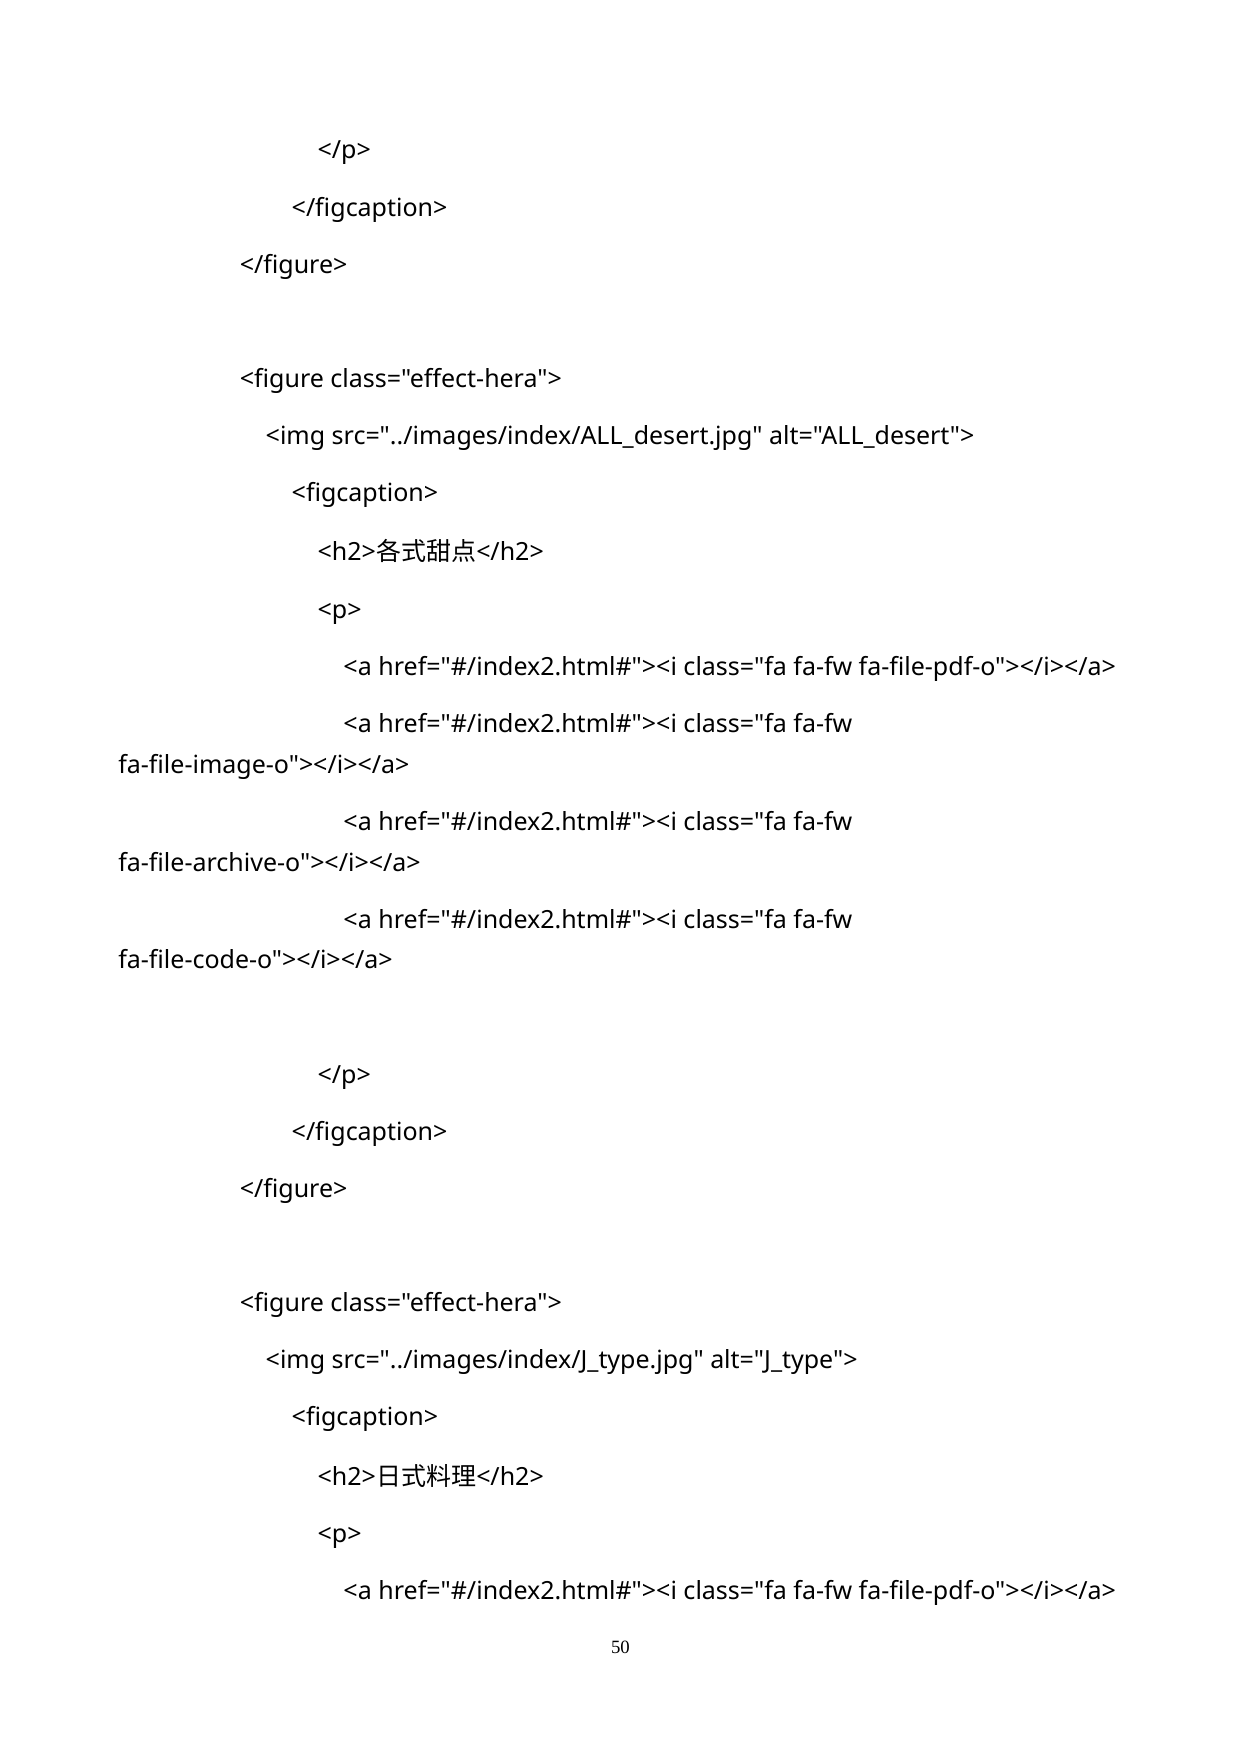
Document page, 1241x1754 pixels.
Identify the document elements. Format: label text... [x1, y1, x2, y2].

text <h2>日式料理</h2> [118, 1456, 1122, 1492]
text <a href="#/index2.html#"><i class="fa fa-fw fa-file-image-o"></i></a> [118, 706, 1122, 780]
text <figure class="effect-hera"> [118, 360, 1122, 394]
text <figcaption> [118, 1399, 1122, 1433]
text <a href="#/index2.html#"><i class="fa fa-fw fa-file-archive-o"></i></a> [118, 803, 1122, 878]
text <a href="#/index2.html#"><i class="fa fa-fw fa-file-pdf-o"></i></a> [118, 1573, 1122, 1607]
text <a href="#/index2.html#"><i class="fa fa-fw fa-file-code-o"></i></a> [118, 901, 1122, 976]
text <a href="#/index2.html#"><i class="fa fa-fw fa-file-pdf-o"></i></a> [118, 648, 1122, 682]
text <img src="../images/index/ALL_desert.jpg" alt="ALL_desert"> [118, 417, 1122, 452]
text <figcaption> [118, 474, 1122, 509]
text <p> [118, 1516, 1122, 1550]
text <h2>各式甜点</h2> [118, 532, 1122, 568]
text <figure class="effect-hera"> [118, 1285, 1122, 1319]
text </figcaption> [118, 189, 1122, 223]
text </figure> [118, 246, 1122, 280]
text </p> [118, 132, 1122, 166]
text </figure> [118, 1171, 1122, 1204]
text </figcaption> [118, 1113, 1122, 1147]
text <p> [118, 591, 1122, 625]
text </p> [118, 1056, 1122, 1090]
text <img src="../images/index/J_type.jpg" alt="J_type"> [118, 1342, 1122, 1376]
